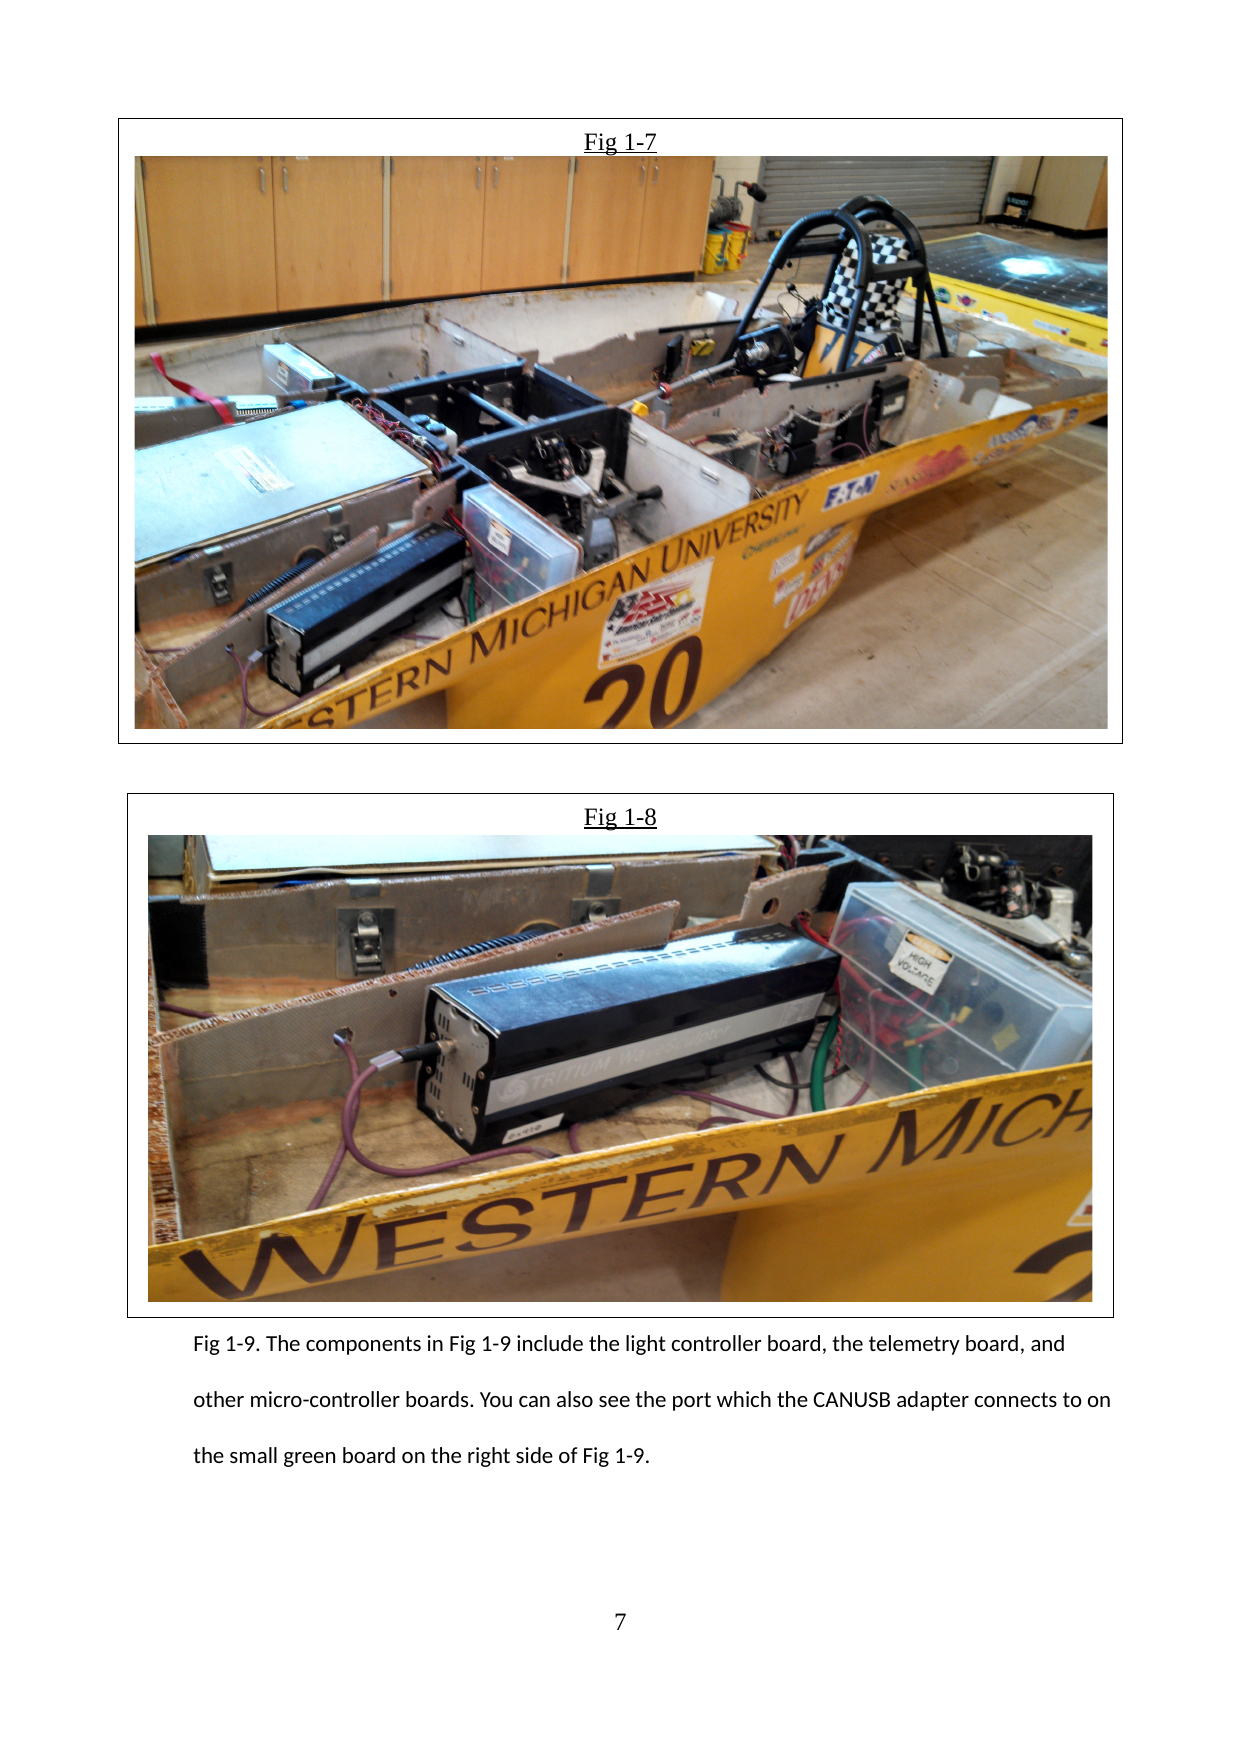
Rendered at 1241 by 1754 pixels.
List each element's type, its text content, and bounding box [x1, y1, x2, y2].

text The devices connected to the CAN Bus system on the Sunseeker car are pictured in the following images. Fig 1-7 is an overall picture of the components in the car with the top half of the car removed. Near the front of the car you can see one of the two motor controllers in the car, you can also see its close up in Fig 1-8. In Fig 1-7 you can see the other components connected to the system affixed to the car next to the driver's cockpit, a close up of these components can be seen in Fig 1-9. The components in Fig 1-9 include the light controller board, the telemetry board, and other micro-controller boards. You can also see the port which the CANUSB adapter connects to on the small green board on the right side of Fig 1-9. [193, 744, 1122, 1469]
picture [148, 835, 1093, 1302]
text The devices connected to the CAN Bus system on the Sunseeker car are pictured in the following images. Fig 1-7 is an overall picture of the components in the car with the top half of the car removed. Near the front of the car you can see one of the two motor controllers in the car, you can also see its close up in Fig 1-8. In Fig 1-7 you can see the other components connected to the system affixed to the car next to the driver's cockpit, a close up of these components can be seen in Fig 1-9. The components in Fig 1-9 include the light controller board, the telemetry board, and other micro-controller boards. You can also see the port which the CANUSB adapter connects to on the small green board on the right side of Fig 1-9. [119, 119, 1122, 743]
text Fig 1-7 [127, 127, 1113, 156]
picture [134, 156, 1108, 729]
text The devices connected to the CAN Bus system on the Sunseeker car are pictured in the following images. Fig 1-7 is an overall picture of the components in the car with the top half of the car removed. Near the front of the car you can see one of the two motor controllers in the car, you can also see its close up in Fig 1-8. In Fig 1-7 you can see the other components connected to the system affixed to the car next to the driver's cockpit, a close up of these components can be seen in Fig 1-9. The components in Fig 1-9 include the light controller board, the telemetry board, and other micro-controller boards. You can also see the port which the CANUSB adapter connects to on the small green board on the right side of Fig 1-9. [128, 794, 1113, 1317]
text Fig 1-8 [136, 802, 1104, 831]
